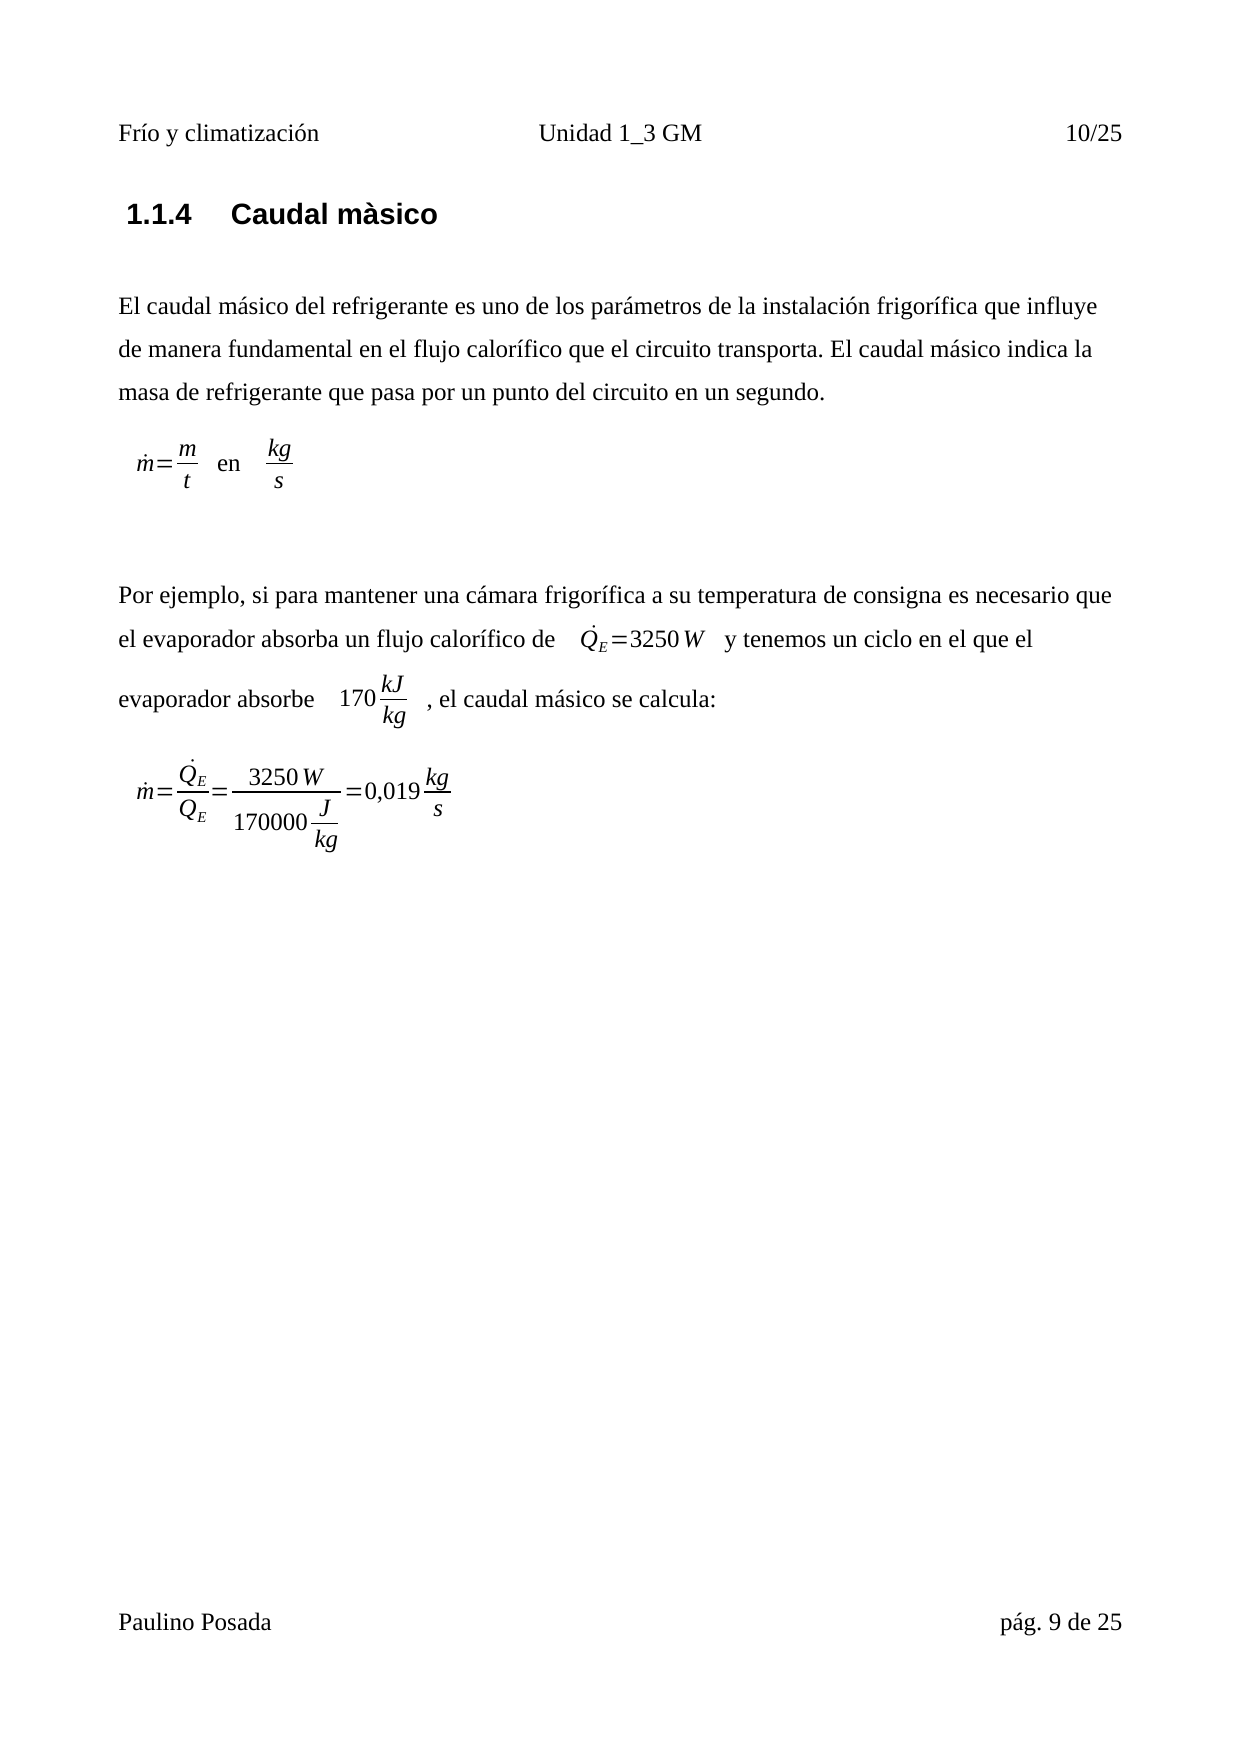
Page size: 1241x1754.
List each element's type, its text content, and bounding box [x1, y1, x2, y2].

text Por ejemplo, si para mantener una cámara frigorífica a su temperatura de consigna es necesario que el evaporador absorba un flujo calorífico de y tenemos un ciclo en el que el evaporador absorbe , el caudal másico se calcula: [118, 581, 1122, 729]
text en [118, 435, 1122, 494]
text El caudal másico del refrigerante es uno de los parámetros de la instalación frigorífica que influye de manera fundamental en el flujo calorífico que el circuito transporta. El caudal másico indica la masa de refrigerante que pasa por un punto del circuito en un segundo. [118, 291, 1122, 406]
subtitle Caudal màsico [118, 197, 1122, 231]
